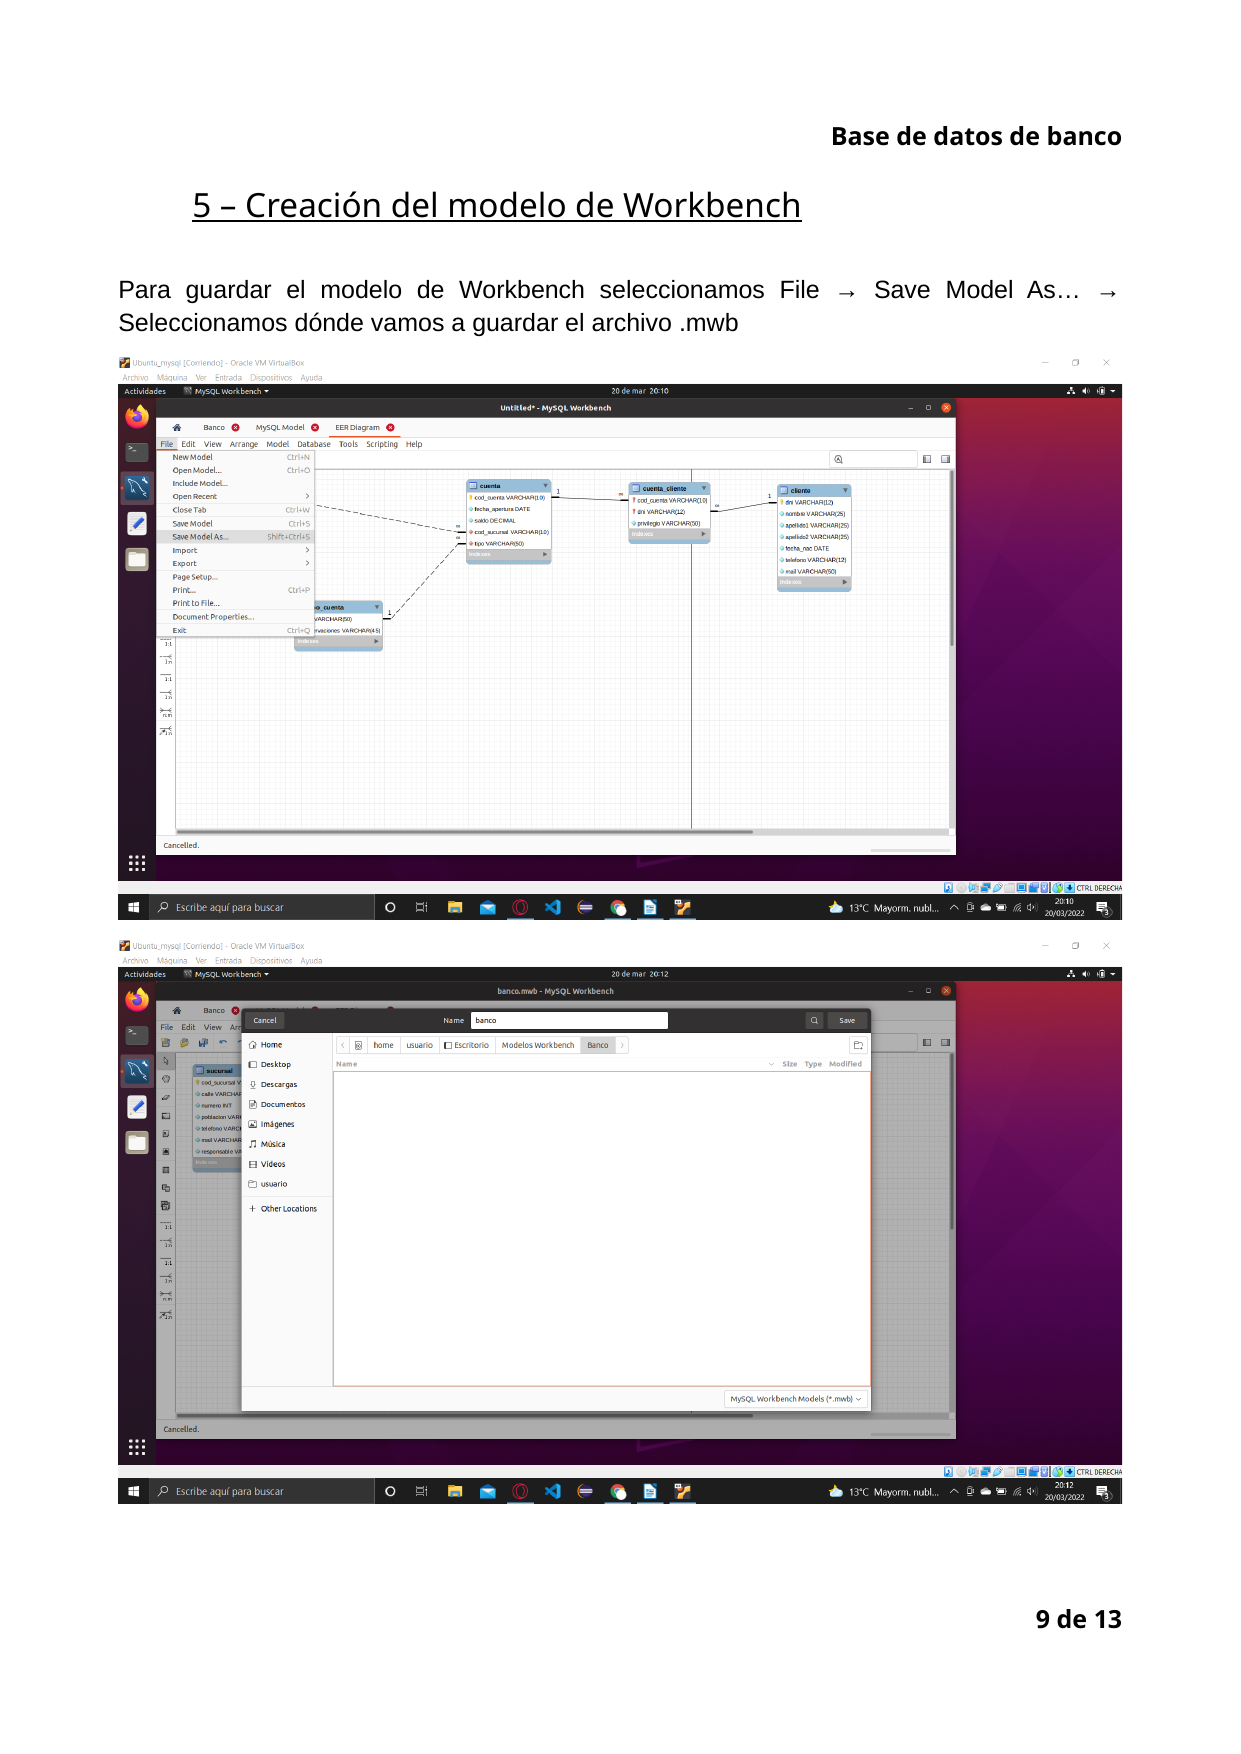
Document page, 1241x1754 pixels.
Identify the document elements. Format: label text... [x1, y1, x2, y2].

picture [118, 355, 1123, 920]
picture [118, 938, 1123, 1504]
text 5 – Creación del modelo de Workbench [118, 182, 1122, 227]
text Para guardar el modelo de Workbench seleccionamos File → Save Model As… → Seleccionamos dónde vamos a guardar el archivo .mwb [118, 275, 1122, 336]
